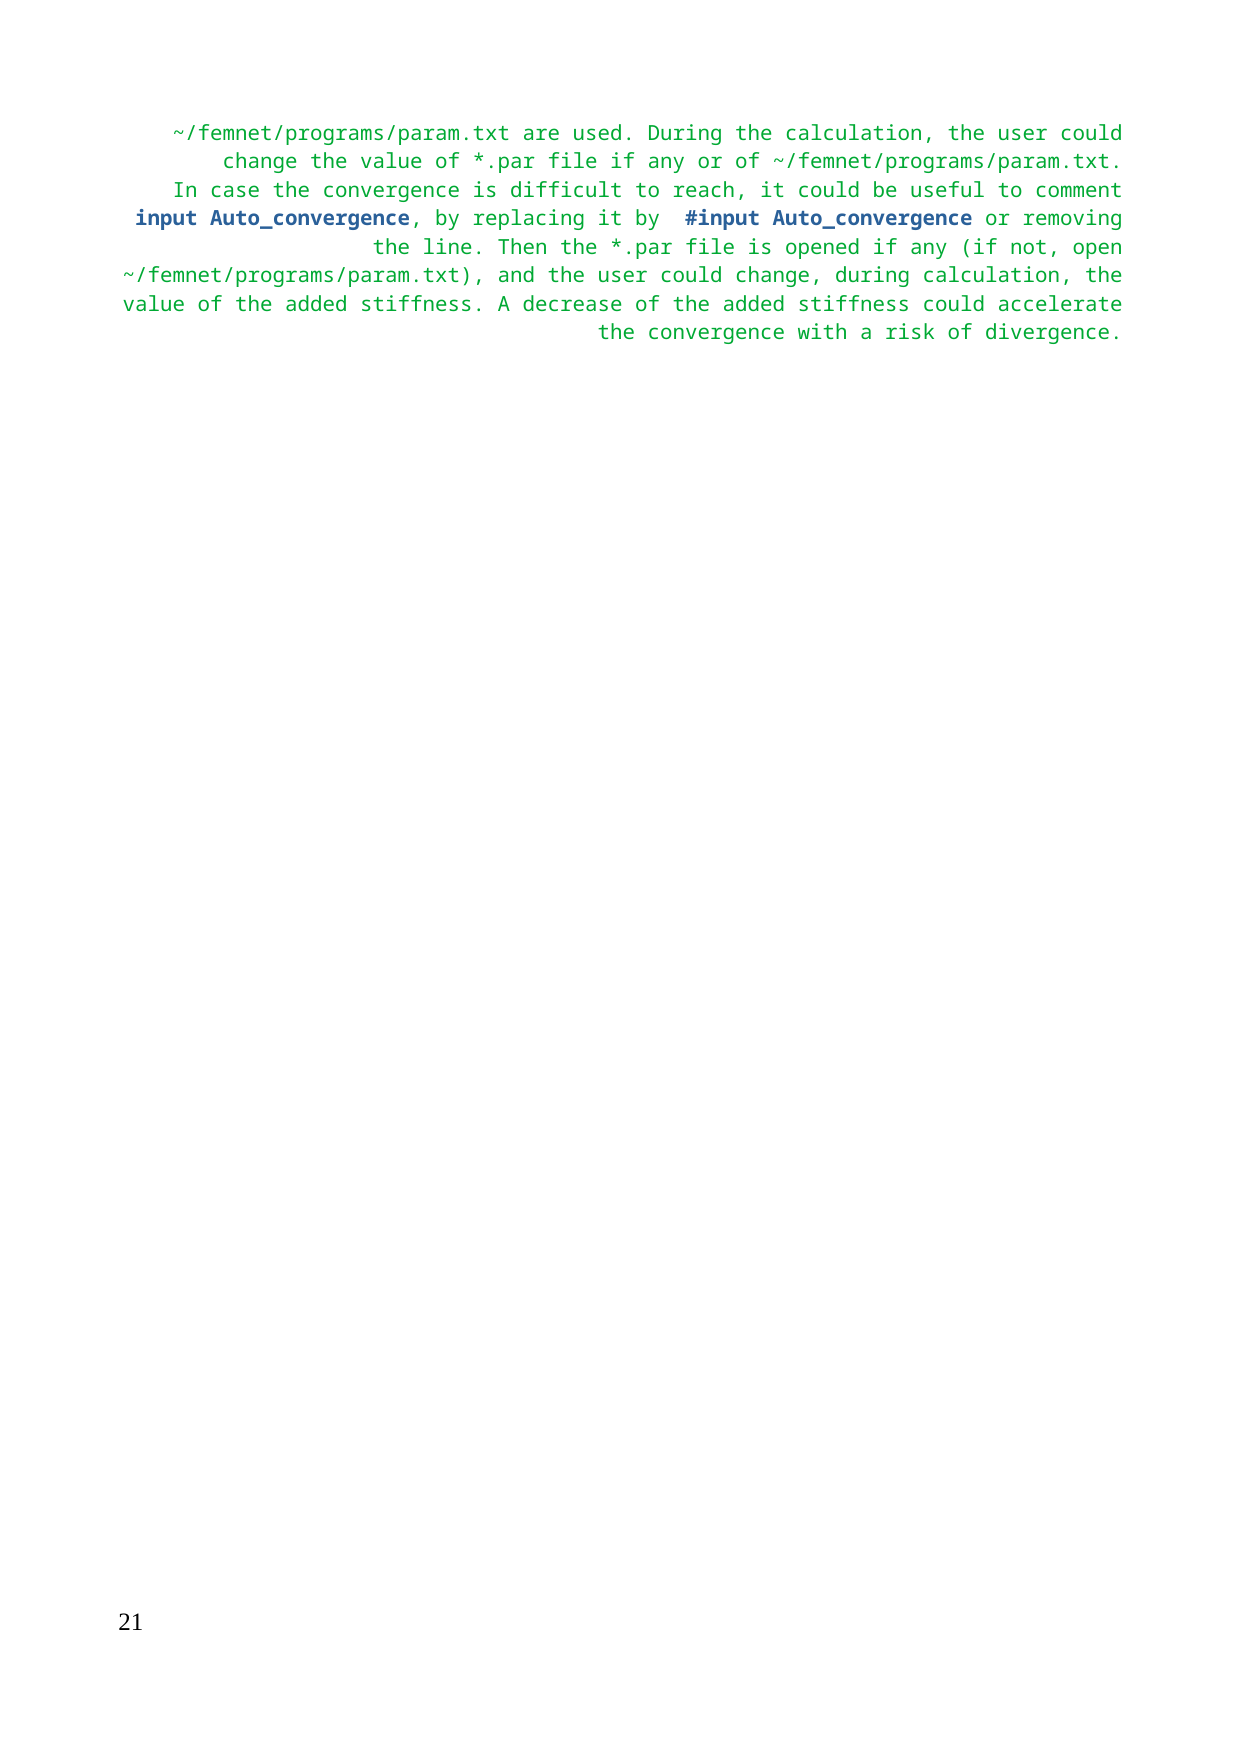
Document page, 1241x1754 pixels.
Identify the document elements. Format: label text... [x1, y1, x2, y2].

text In case the convergence is difficult to reach, it could be useful to comment input Auto_convergence, by replacing it by #input Auto_convergence or removing the line. Then the *.par file is opened if any (if not, open ~/femnet/programs/param.txt), and the user could change, during calculation, the value of the added stiffness. A decrease of the added stiffness could accelerate the convergence with a risk of divergence. [118, 175, 1122, 346]
text ~/femnet/programs/param.txt are used. During the calculation, the user could change the value of *.par file if any or of ~/femnet/programs/param.txt. [118, 118, 1122, 175]
